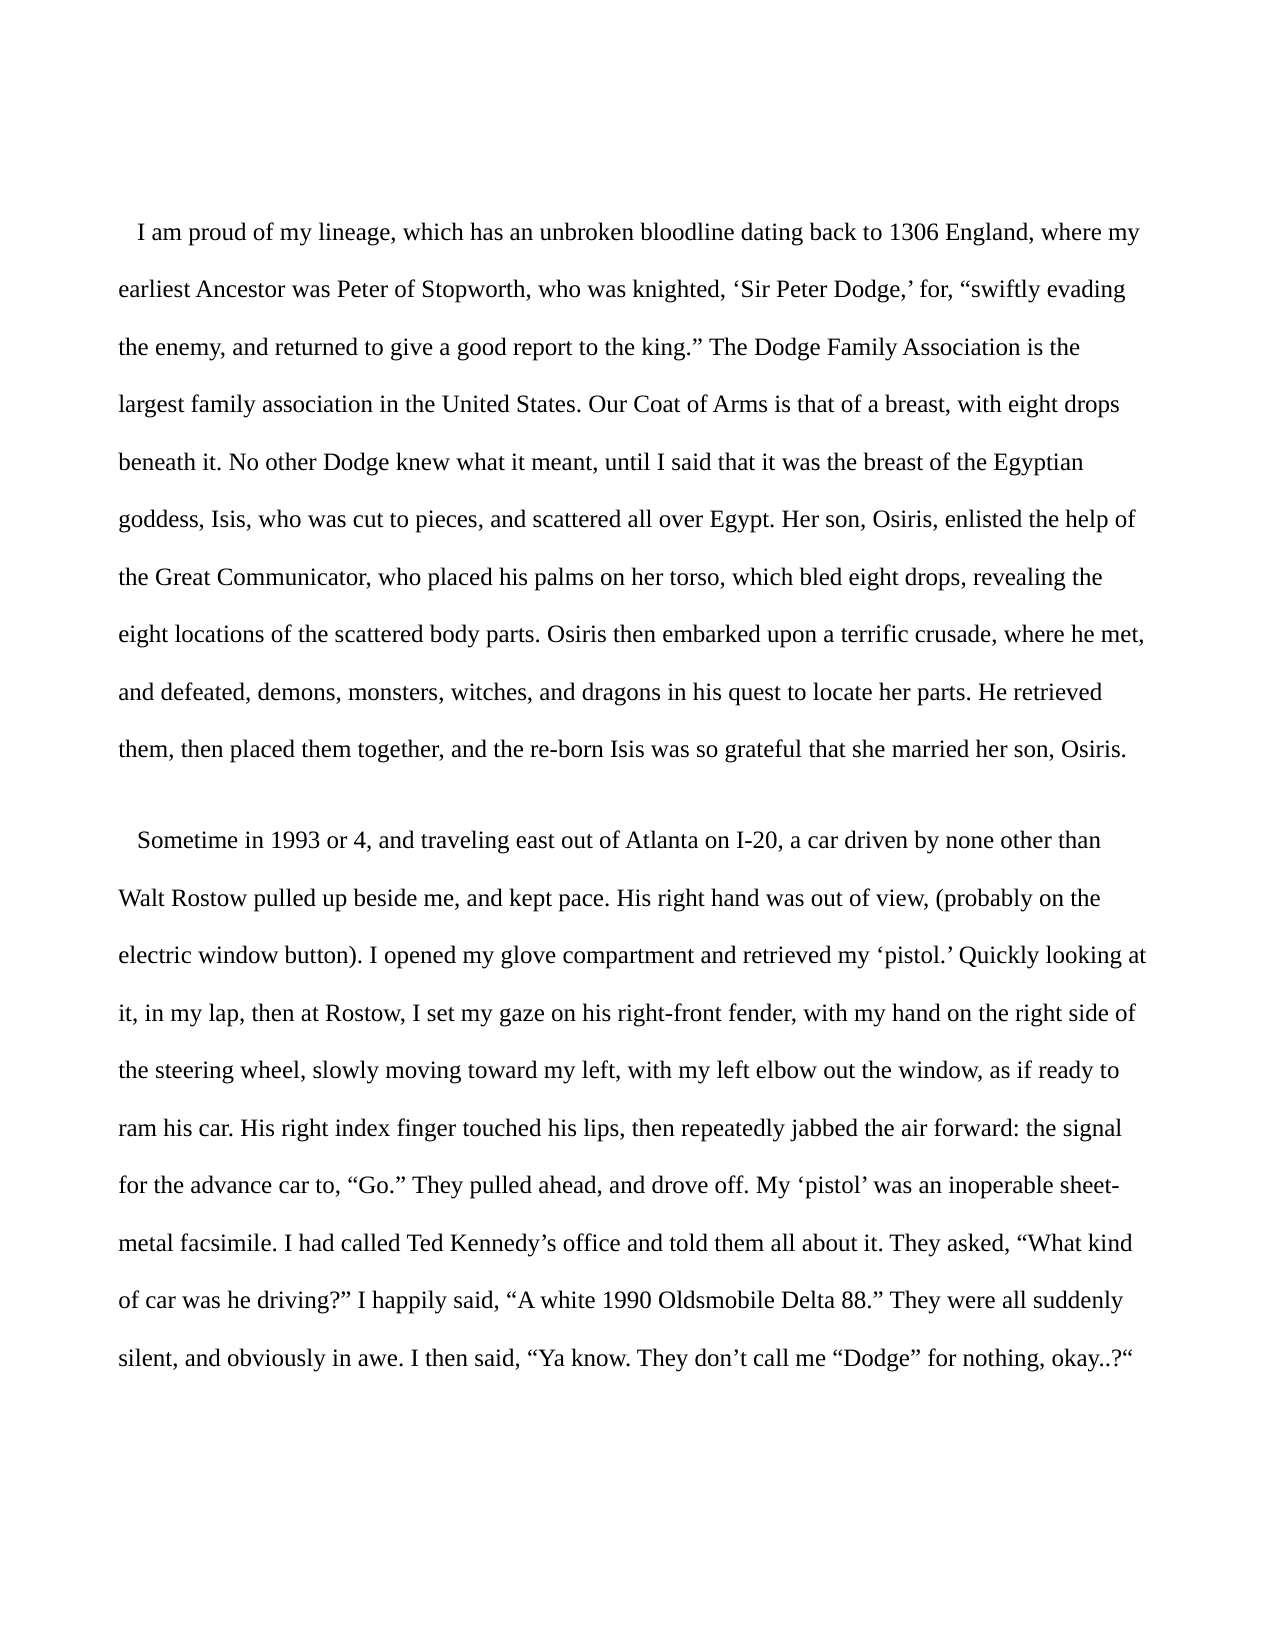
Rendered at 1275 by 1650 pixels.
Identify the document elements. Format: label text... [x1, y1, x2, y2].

text I am proud of my lineage, which has an unbroken bloodline dating back to 1306 England, where my [118, 217, 1152, 245]
text them, then placed them together, and the re-born Isis was so grateful that she married her son, Osiris. [118, 734, 1152, 763]
text earliest Ancestor was Peter of Stopworth, who was knighted, ‘Sir Peter Dodge,’ for, “swiftly evading [118, 274, 1152, 303]
text largest family association in the United States. Our Coat of Arms is that of a breast, with eight drops [118, 389, 1152, 418]
text electric window button). I opened my glove compartment and retrieved my ‘pistol.’ Quickly looking at [118, 940, 1152, 969]
text for the advance car to, “Go.” They pulled ahead, and drove off. My ‘pistol’ was an inoperable sheet- [118, 1170, 1152, 1199]
text ram his car. His right index finger touched his lips, then repeatedly jabbed the air forward: the signal [118, 1113, 1152, 1141]
text and defeated, demons, monsters, witches, and dragons in his quest to locate her parts. He retrieved [118, 677, 1152, 705]
text Sometime in 1993 or 4, and traveling east out of Atlanta on I-20, a car driven by none other than [118, 825, 1152, 854]
text beneath it. No other Dodge knew what it meant, until I said that it was the breast of the Egyptian [118, 447, 1152, 475]
text of car was he driving?” I happily said, “A white 1990 Oldsmobile Delta 88.” They were all suddenly [118, 1285, 1152, 1314]
text goddess, Isis, who was cut to pieces, and scattered all over Egypt. Her son, Osiris, enlisted the help of [118, 504, 1152, 533]
text metal facsimile. I had called Ted Kennedy’s office and told them all about it. They asked, “What kind [118, 1228, 1152, 1256]
text Walt Rostow pulled up beside me, and kept pace. His right hand was out of view, (probably on the [118, 883, 1152, 911]
text silent, and obviously in awe. I then said, “Ya know. They don’t call me “Dodge” for nothing, okay..?“ [118, 1343, 1152, 1371]
text the steering wheel, slowly moving toward my left, with my left elbow out the window, as if ready to [118, 1055, 1152, 1084]
text the Great Communicator, who placed his palms on her torso, which bled eight drops, revealing the [118, 562, 1152, 590]
text the enemy, and returned to give a good report to the king.” The Dodge Family Association is the [118, 332, 1152, 360]
text eight locations of the scattered body parts. Osiris then embarked upon a terrific crusade, where he met, [118, 619, 1152, 648]
text it, in my lap, then at Rostow, I set my gaze on his right-front fender, with my hand on the right side of [118, 998, 1152, 1026]
